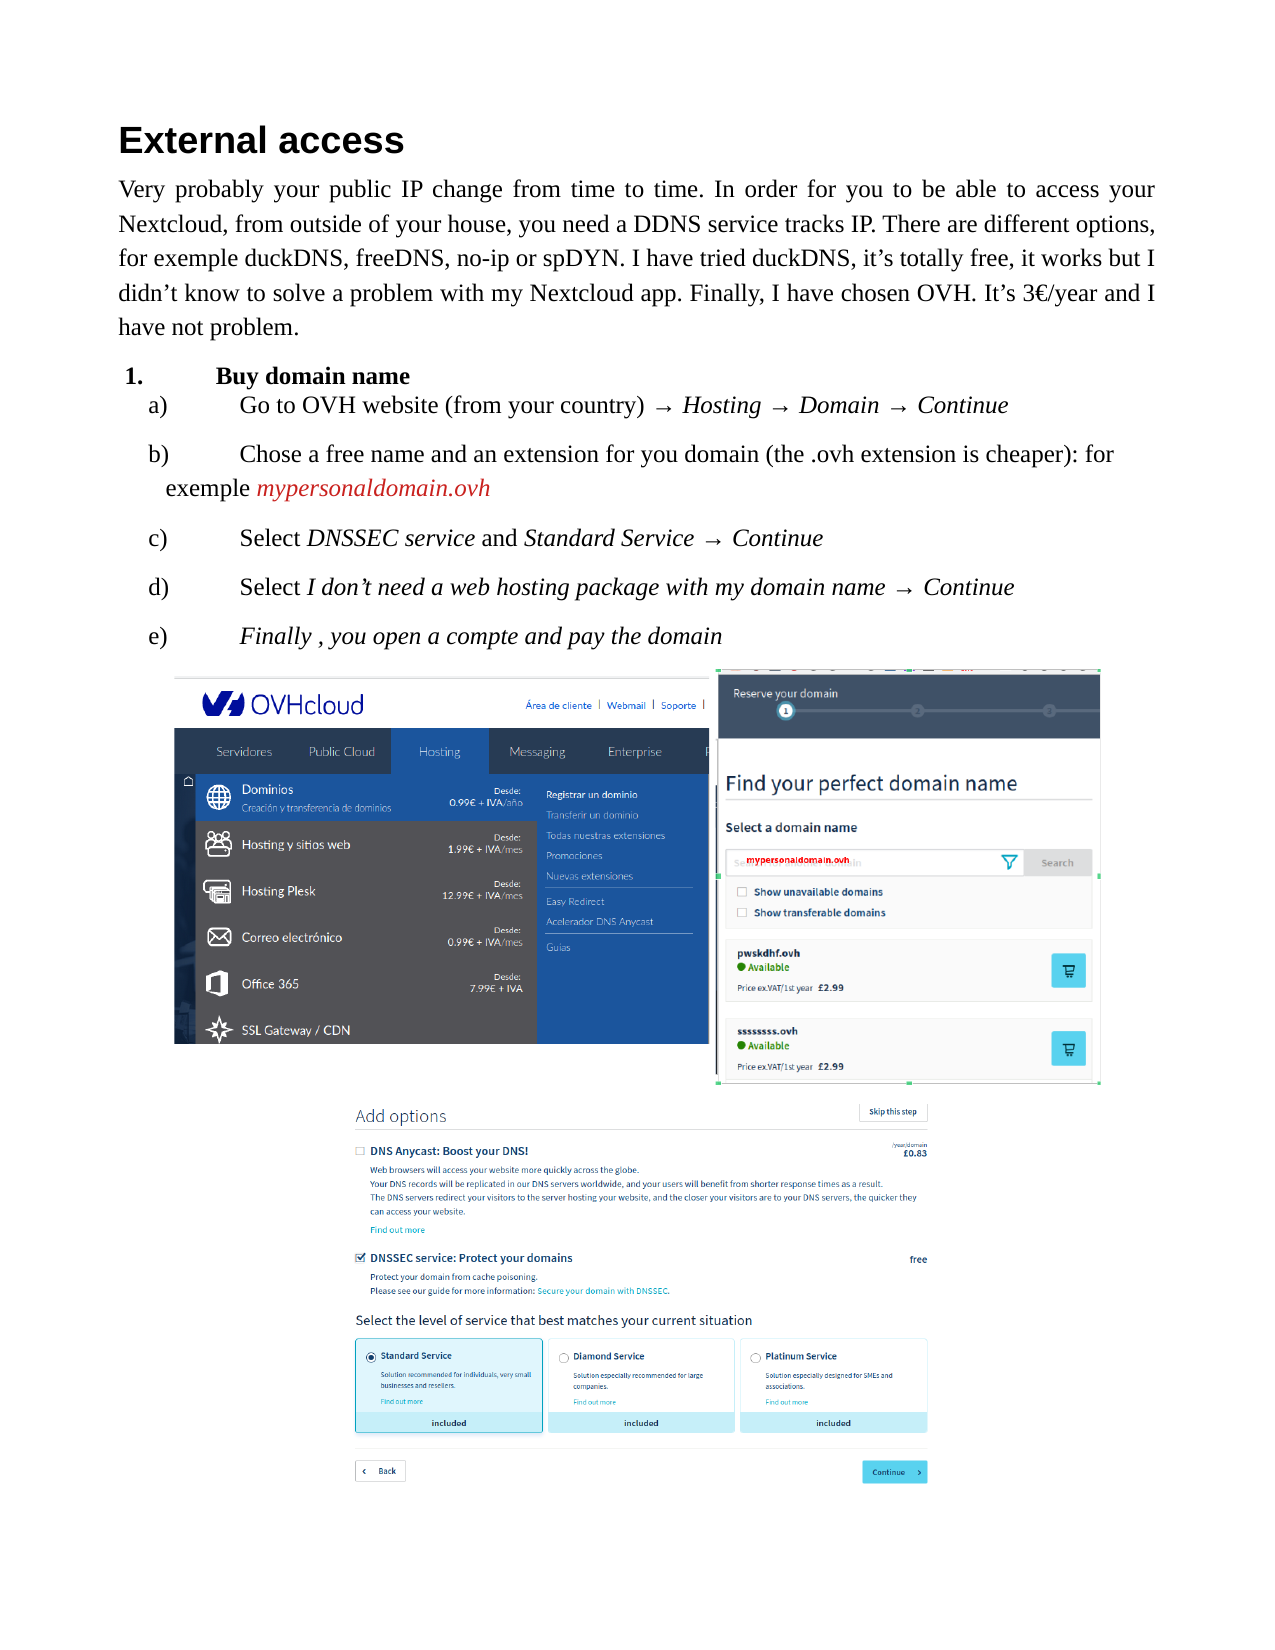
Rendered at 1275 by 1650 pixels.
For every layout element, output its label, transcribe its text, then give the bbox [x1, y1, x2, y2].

picture [174, 676, 710, 1044]
list Go to OVH website (from your country) → Hosting → Domain → Continue [142, 390, 1157, 419]
list Select I don’t need a web hosting package with my domain name → Continue [142, 572, 1157, 600]
list Select DNSSEC service and Standard Service → Continue [142, 523, 1157, 551]
picture [341, 1104, 934, 1487]
text Very probably your public IP change from time to time. In order for you to be able to access your Nextcloud, from outside of your house, you need a DDNS service tracks IP. There are different options, for exemple duckDNS, freeDNS, no-ip or spDYN. I have tried duckDNS, it’s totally free, it works but I didn’t know to solve a problem with my Nextcloud app. Finally, I have chosen OVH. It’s 3€/year and I have not problem. [118, 174, 1157, 341]
list Chose a free name and an extension for you domain (the .ovh extension is cheaper): for exemple mypersonaldomain.ovh [142, 439, 1157, 502]
subtitle External access [118, 118, 1157, 162]
list Finally , you open a compte and pay the domain [142, 621, 1157, 649]
picture [715, 669, 1101, 1085]
list Buy domain name [118, 361, 1157, 390]
